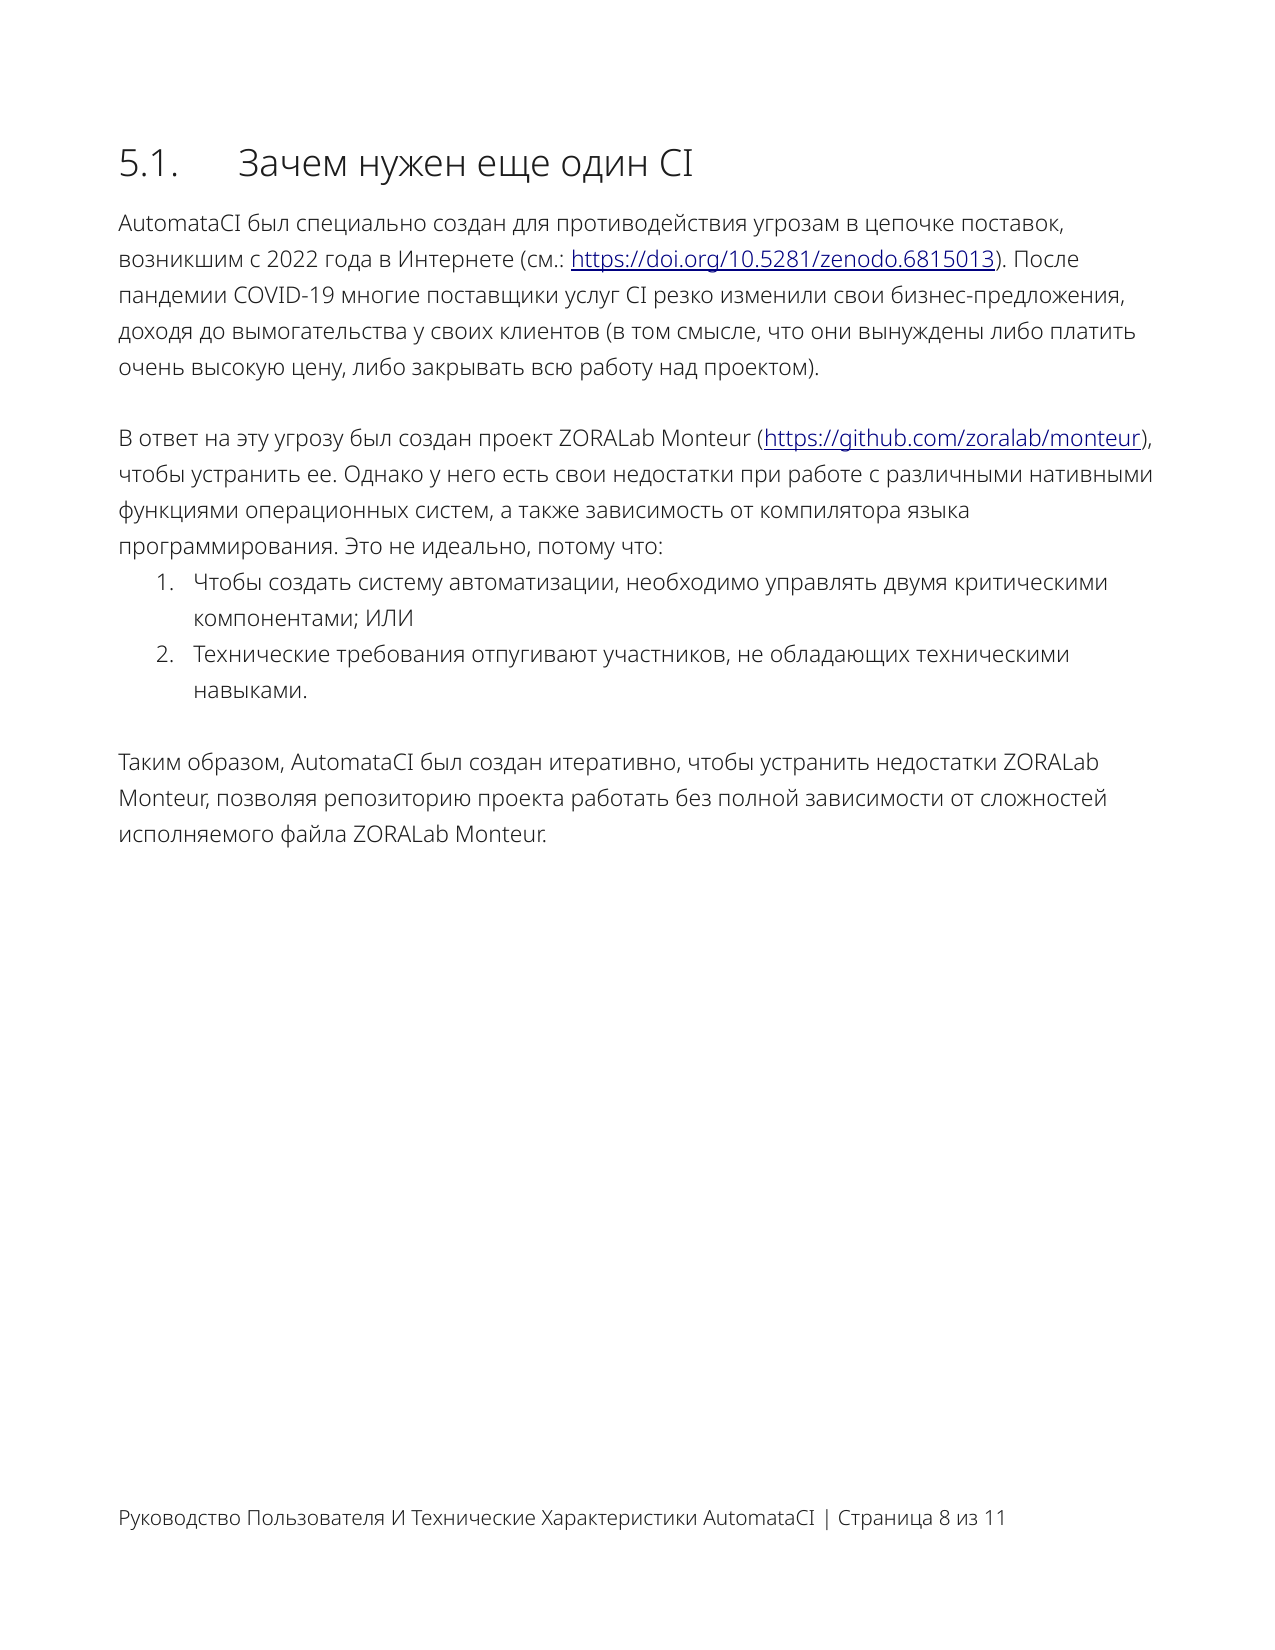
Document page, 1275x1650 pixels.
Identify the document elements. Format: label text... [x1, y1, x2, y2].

text В ответ на эту угрозу был создан проект ZORALab Monteur (https://github.com/zoralab/monteur), чтобы устранить ее. Однако у него есть свои недостатки при работе с различными нативными функциями операционных систем, а также зависимость от компилятора языка программирования. Это не идеально, потому что: [118, 422, 1157, 561]
subtitle Зачем нужен еще один CI [118, 136, 1157, 187]
text AutomataCI был специально создан для противодействия угрозам в цепочке поставок, возникшим с 2022 года в Интернете (см.: https://doi.org/10.5281/zenodo.6815013). После пандемии COVID-19 многие поставщики услуг CI резко изменили свои бизнес-предложения, доходя до вымогательства у своих клиентов (в том смысле, что они вынуждены либо платить очень высокую цену, либо закрывать всю работу над проектом). [118, 207, 1157, 382]
list Чтобы создать систему автоматизации, необходимо управлять двумя критическими компонентами; ИЛИ [156, 566, 1157, 633]
text Таким образом, AutomataCI был создан итеративно, чтобы устранить недостатки ZORALab Monteur, позволяя репозиторию проекта работать без полной зависимости от сложностей исполняемого файла ZORALab Monteur. [118, 746, 1157, 849]
list Технические требования отпугивают участников, не обладающих техническими навыками. [156, 638, 1157, 705]
